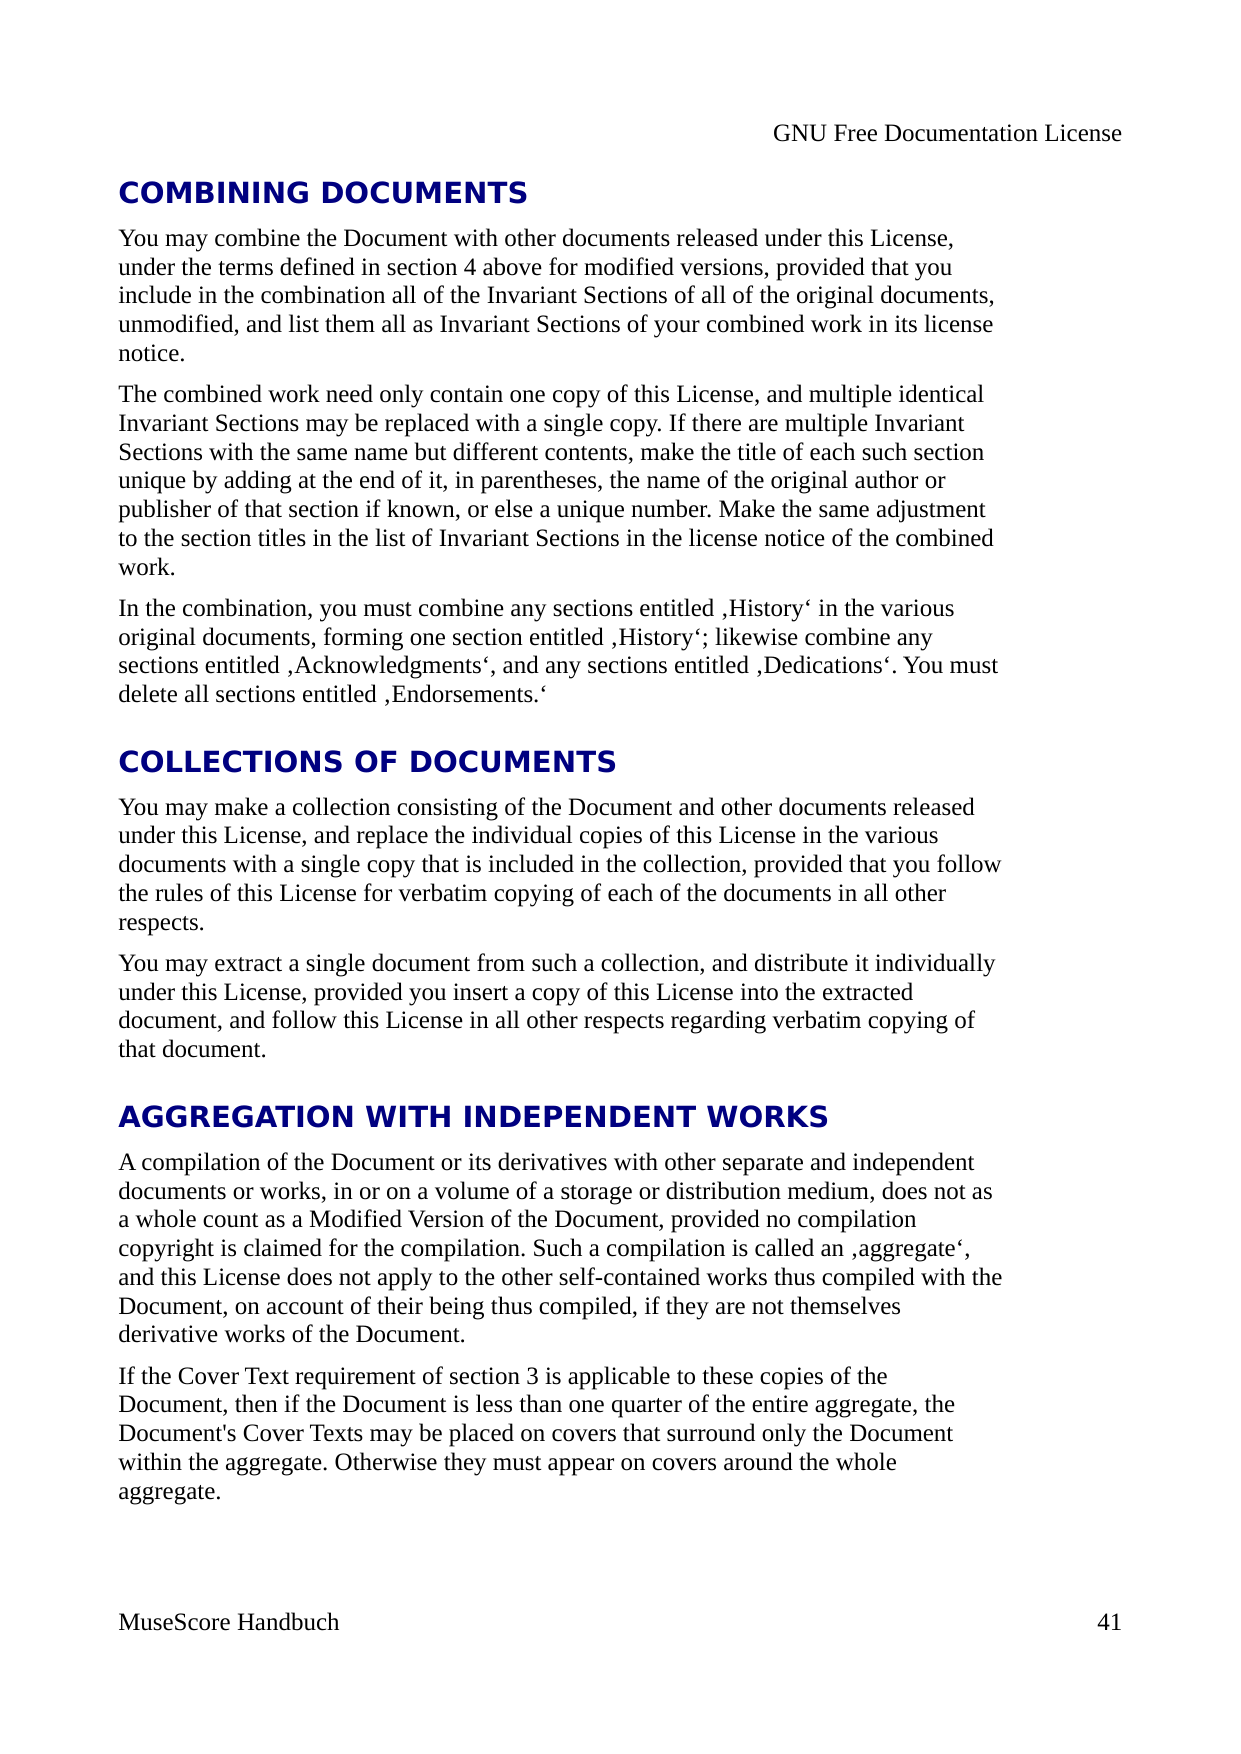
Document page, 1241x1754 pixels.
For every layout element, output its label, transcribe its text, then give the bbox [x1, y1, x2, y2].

subtitle COMBINING DOCUMENTS [118, 176, 1122, 210]
text A compilation of the Document or its derivatives with other separate and independent documents or works, in or on a volume of a storage or distribution medium, does not as a whole count as a Modified Version of the Document, provided no compilation copyright is claimed for the compilation. Such a compilation is called an ‚aggregate‘, and this License does not apply to the other self-contained works thus compiled with the Document, on account of their being thus compiled, if they are not themselves derivative works of the Document. [118, 1147, 1004, 1348]
text If the Cover Text requirement of section 3 is applicable to these copies of the Document, then if the Document is less than one quarter of the entire aggregate, the Document's Cover Texts may be placed on covers that surround only the Document within the aggregate. Otherwise they must appear on covers around the whole aggregate. [118, 1361, 1004, 1504]
text The combined work need only contain one copy of this License, and multiple identical Invariant Sections may be replaced with a single copy. If there are multiple Invariant Sections with the same name but different contents, make the title of each such section unique by adding at the end of it, in parentheses, the name of the original author or publisher of that section if known, or else a unique number. Make the same adjustment to the section titles in the list of Invariant Sections in the license notice of the combined work. [118, 379, 1004, 580]
text You may combine the Document with other documents released under this License, under the terms defined in section 4 above for modified versions, provided that you include in the combination all of the Invariant Sections of all of the original documents, unmodified, and list them all as Invariant Sections of your combined work in its license notice. [118, 223, 1004, 367]
text You may make a collection consisting of the Document and other documents released under this License, and replace the individual copies of this License in the various documents with a single copy that is included in the collection, provided that you follow the rules of this License for verbatim copying of each of the documents in all other respects. [118, 792, 1004, 936]
subtitle AGGREGATION WITH INDEPENDENT WORKS [118, 1101, 1122, 1134]
text You may extract a single document from such a collection, and distribute it individually under this License, provided you insert a copy of this License into the extracted document, and follow this License in all other respects regarding verbatim copying of that document. [118, 948, 1004, 1063]
text In the combination, you must combine any sections entitled ‚History‘ in the various original documents, forming one section entitled ‚History‘; likewise combine any sections entitled ‚Acknowledgments‘, and any sections entitled ‚Dedications‘. You must delete all sections entitled ‚Endorsements.‘ [118, 593, 1004, 708]
subtitle COLLECTIONS OF DOCUMENTS [118, 745, 1122, 779]
